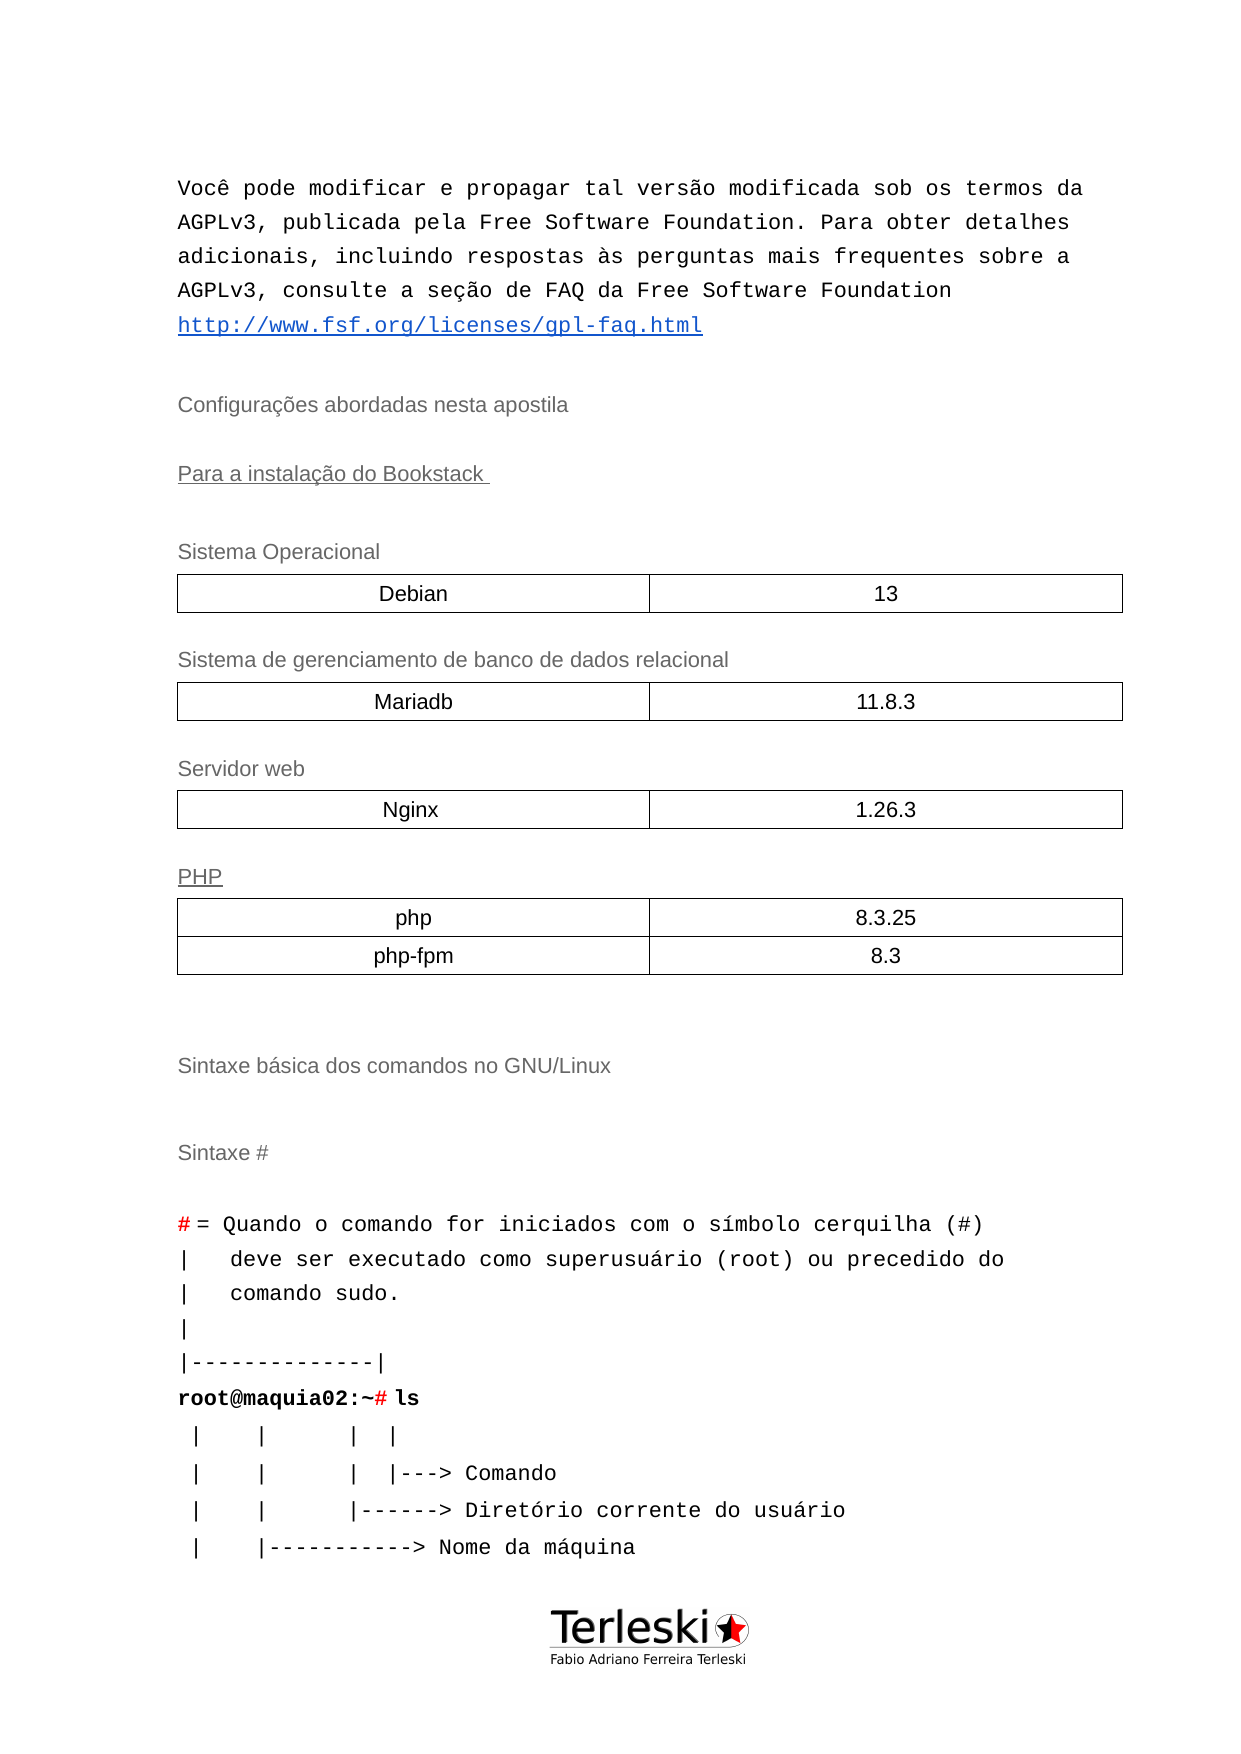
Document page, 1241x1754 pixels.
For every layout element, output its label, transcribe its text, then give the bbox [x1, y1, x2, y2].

text | | | | [177, 1422, 1122, 1449]
text Sintaxe # [177, 1140, 1122, 1165]
table_header Nginx [178, 791, 649, 828]
text Sistema de gerenciamento de banco de dados relacional [177, 647, 1122, 672]
table_cell 8.3 [650, 937, 1122, 974]
text Você pode modificar e propagar tal versão modificada sob os termos da AGPLv3, publicada pela Free Software Foundation. Para obter detalhes adicionais, incluindo respostas às perguntas mais frequentes sobre a AGPLv3, consulte a seção de FAQ da Free Software Foundation http://www.fsf.org/licenses/gpl-faq.html [177, 177, 1122, 339]
text | deve ser executado como superusuário (root) ou precedido do [177, 1248, 1122, 1273]
table_header 8.3.25 [650, 899, 1122, 936]
table_header 11.8.3 [650, 683, 1122, 720]
text Para a instalação do Bookstack [177, 461, 1122, 486]
table_cell php-fpm [178, 937, 649, 974]
picture [549, 1607, 750, 1667]
table_header php [178, 899, 649, 936]
text | | |------> Diretório corrente do usuário [177, 1497, 1122, 1524]
table_header Debian [178, 575, 649, 612]
text PHP [177, 863, 1122, 889]
text Sistema Operacional [177, 539, 1122, 564]
text Sintaxe básica dos comandos no GNU/Linux [177, 1053, 1122, 1078]
text # = Quando o comando for iniciados com o símbolo cerquilha (#) [177, 1211, 1122, 1238]
text | | | |---> Comando [177, 1459, 1122, 1487]
table_header 13 [650, 575, 1122, 612]
text root@maquia02:~# ls [177, 1385, 1122, 1412]
table_header 1.26.3 [650, 791, 1122, 828]
text Configurações abordadas nesta apostila [177, 392, 1122, 417]
text | comando sudo. [177, 1282, 1122, 1307]
text |--------------| [177, 1351, 1122, 1376]
table_header Mariadb [178, 683, 649, 720]
text | [177, 1317, 1122, 1341]
text | |-----------> Nome da máquina [177, 1534, 1122, 1561]
text Servidor web [177, 755, 1122, 781]
